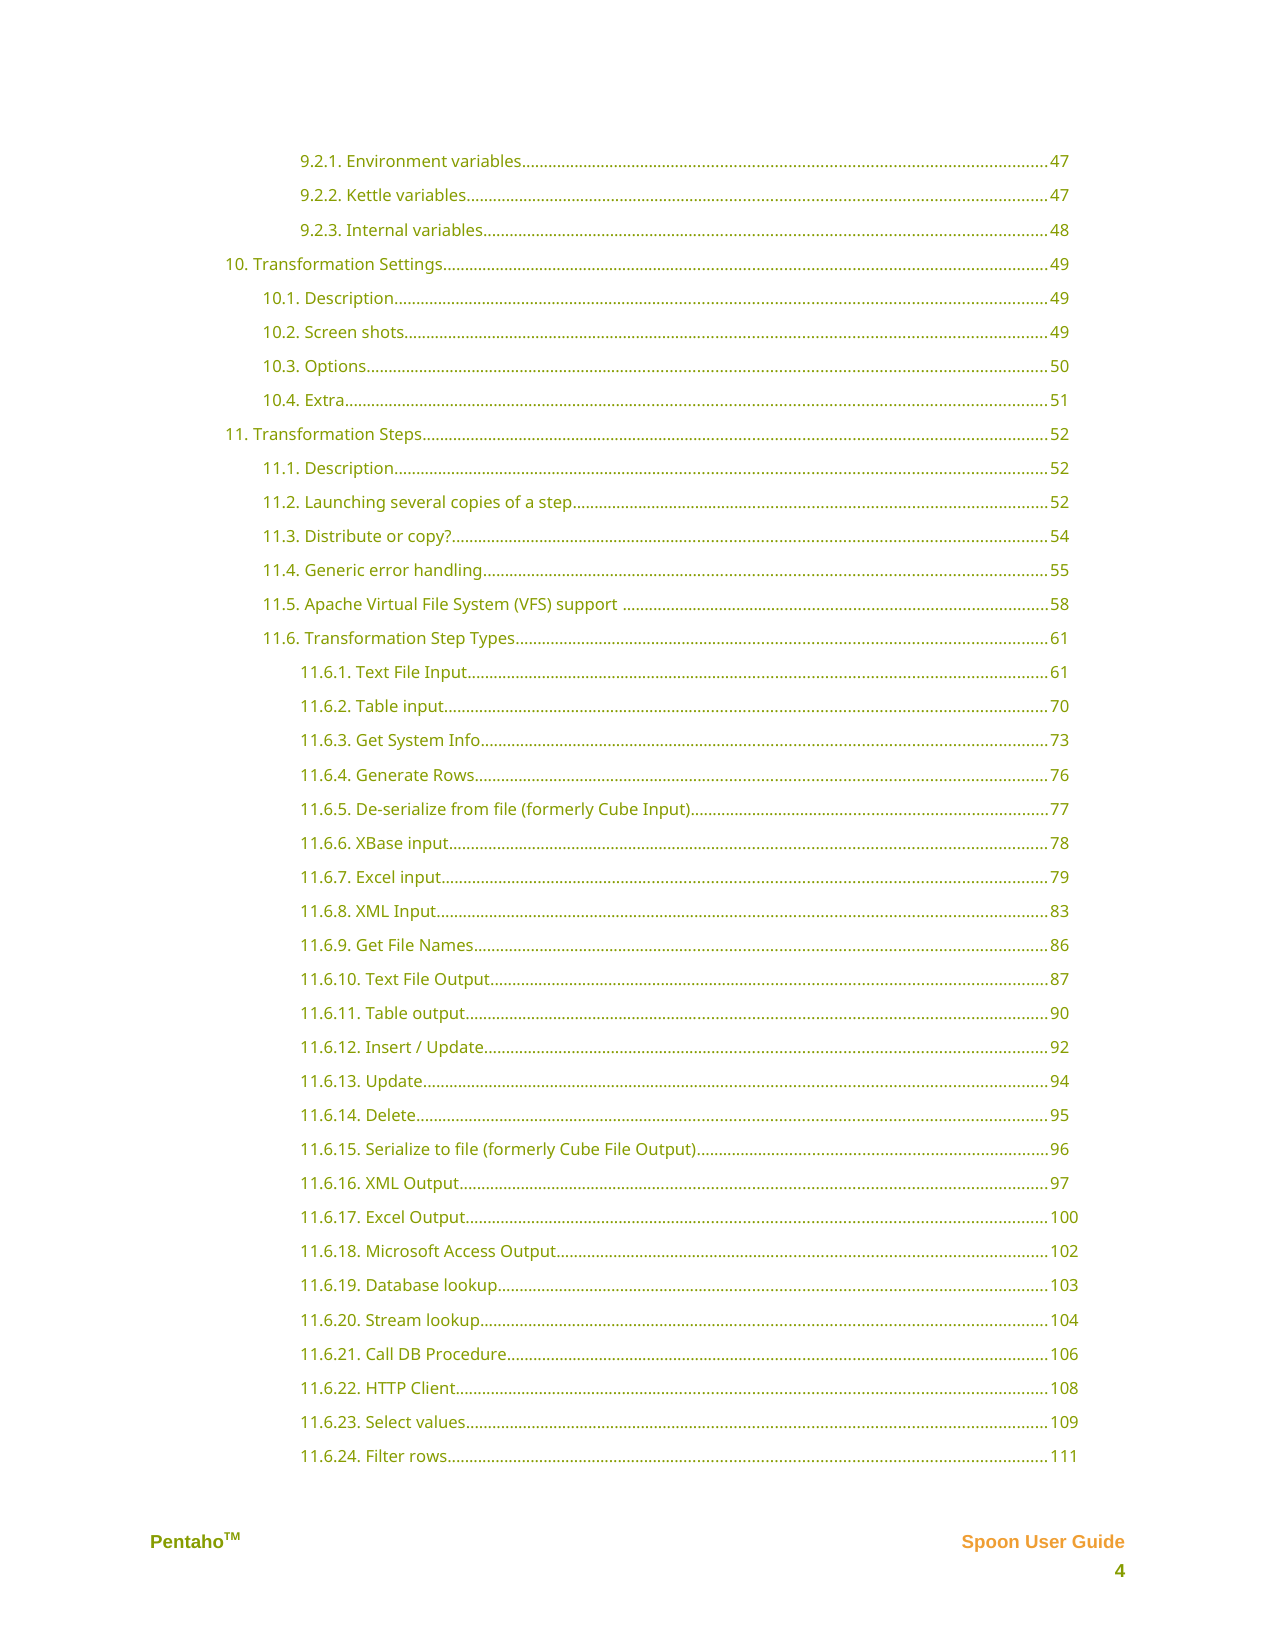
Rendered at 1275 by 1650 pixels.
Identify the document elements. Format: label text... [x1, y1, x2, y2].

text 11.6.11. Table output 90 [300, 1002, 1125, 1024]
text 10. Transformation Settings 49 [225, 252, 1200, 275]
text 9.2.3. Internal variables 48 [300, 218, 1125, 241]
text 11.5. Apache Virtual File System (VFS) support 58 [262, 593, 1125, 616]
text 11.6.1. Text File Input 61 [300, 661, 1125, 684]
text 11.6.4. Generate Rows 76 [300, 763, 1125, 786]
text 11.6.20. Stream lookup 104 [300, 1308, 1125, 1331]
text 9.2.2. Kettle variables 47 [300, 184, 1125, 207]
text 11.6.18. Microsoft Access Output 102 [300, 1240, 1125, 1263]
text 11.6. Transformation Step Types 61 [262, 627, 1125, 649]
text 11.6.22. HTTP Client 108 [300, 1376, 1125, 1399]
text 11. Transformation Steps 52 [225, 422, 1200, 445]
text 11.6.21. Call DB Procedure 106 [300, 1342, 1125, 1365]
text 11.6.2. Table input 70 [300, 695, 1125, 718]
text 11.6.12. Insert / Update 92 [300, 1036, 1125, 1058]
text 11.6.24. Filter rows 111 [300, 1444, 1125, 1467]
text 10.3. Options 50 [262, 354, 1125, 377]
text 11.6.7. Excel input 79 [300, 865, 1125, 888]
text 11.1. Description 52 [262, 457, 1125, 479]
text 11.6.5. De-serialize from file (formerly Cube Input) 77 [300, 797, 1125, 820]
text 11.6.16. XML Output 97 [300, 1172, 1125, 1194]
text 11.6.8. XML Input 83 [300, 899, 1125, 922]
text 10.1. Description 49 [262, 286, 1125, 309]
text 11.6.3. Get System Info 73 [300, 729, 1125, 752]
text 11.2. Launching several copies of a step 52 [262, 491, 1125, 513]
text 11.6.15. Serialize to file (formerly Cube File Output) 96 [300, 1138, 1125, 1161]
text 11.6.23. Select values 109 [300, 1410, 1125, 1433]
text 11.4. Generic error handling 55 [262, 559, 1125, 581]
text 11.3. Distribute or copy? 54 [262, 525, 1125, 547]
text 11.6.14. Delete 95 [300, 1104, 1125, 1126]
text 10.2. Screen shots 49 [262, 320, 1125, 343]
text 10.4. Extra 51 [262, 388, 1125, 411]
text 11.6.19. Database lookup 103 [300, 1274, 1125, 1297]
text 11.6.10. Text File Output 87 [300, 967, 1125, 990]
text 11.6.6. XBase input 78 [300, 831, 1125, 854]
text 9.2.1. Environment variables 47 [300, 150, 1125, 173]
text 11.6.17. Excel Output 100 [300, 1206, 1125, 1229]
text 11.6.9. Get File Names 86 [300, 933, 1125, 956]
text 11.6.13. Update 94 [300, 1070, 1125, 1092]
